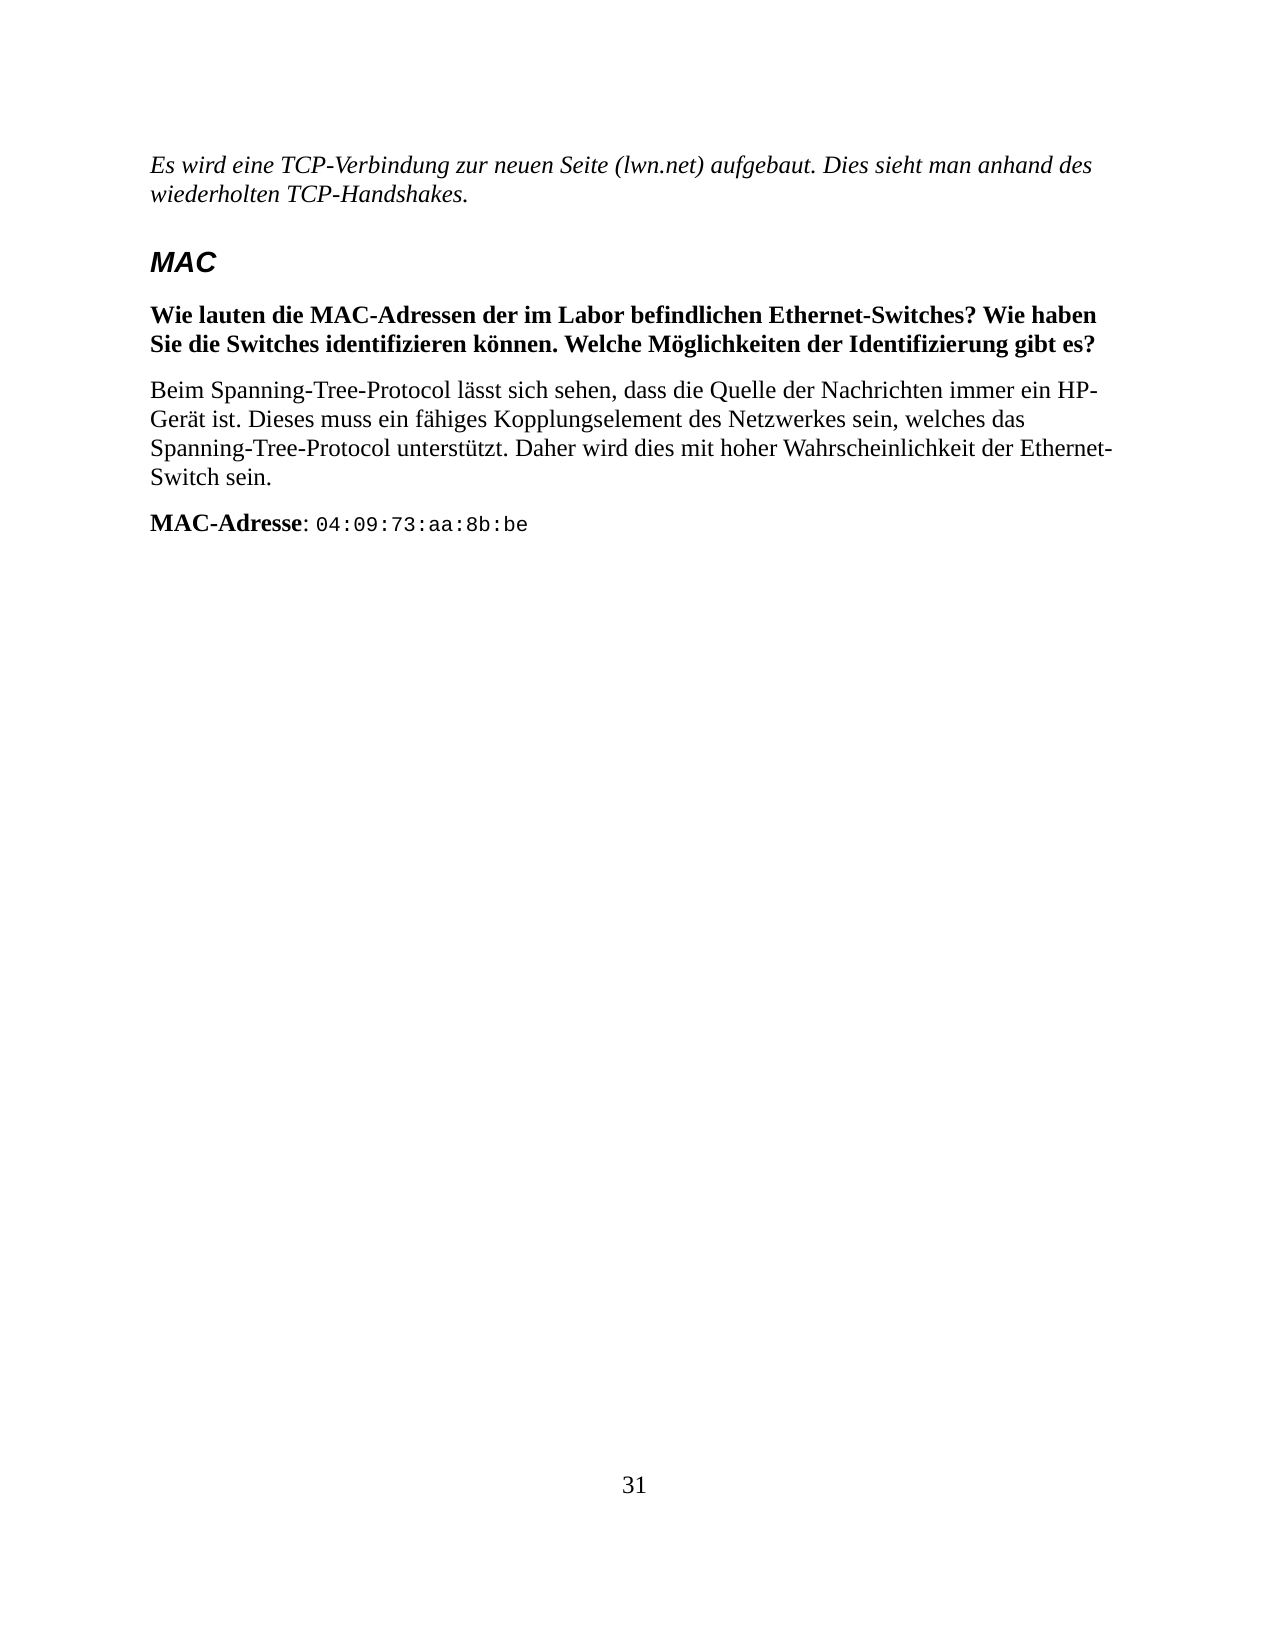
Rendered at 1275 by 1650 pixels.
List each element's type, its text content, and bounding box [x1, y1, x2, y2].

text Es wird eine TCP-Verbindung zur neuen Seite (lwn.net) aufgebaut. Dies sieht man anhand des wiederholten TCP-Handshakes. [150, 150, 1125, 207]
subtitle MAC [150, 245, 1125, 278]
text Beim Spanning-Tree-Protocol lässt sich sehen, dass die Quelle der Nachrichten immer ein HP-Gerät ist. Dieses muss ein fähiges Kopplungselement des Netzwerkes sein, welches das Spanning-Tree-Protocol unterstützt. Daher wird dies mit hoher Wahrscheinlichkeit der Ethernet-Switch sein. [150, 375, 1125, 490]
text Wie lauten die MAC-Adressen der im Labor befindlichen Ethernet-Switches? Wie haben Sie die Switches identifizieren können. Welche Möglichkeiten der Identifizierung gibt es? [150, 300, 1125, 357]
text MAC-Adresse: 04:09:73:aa:8b:be [150, 508, 1125, 538]
